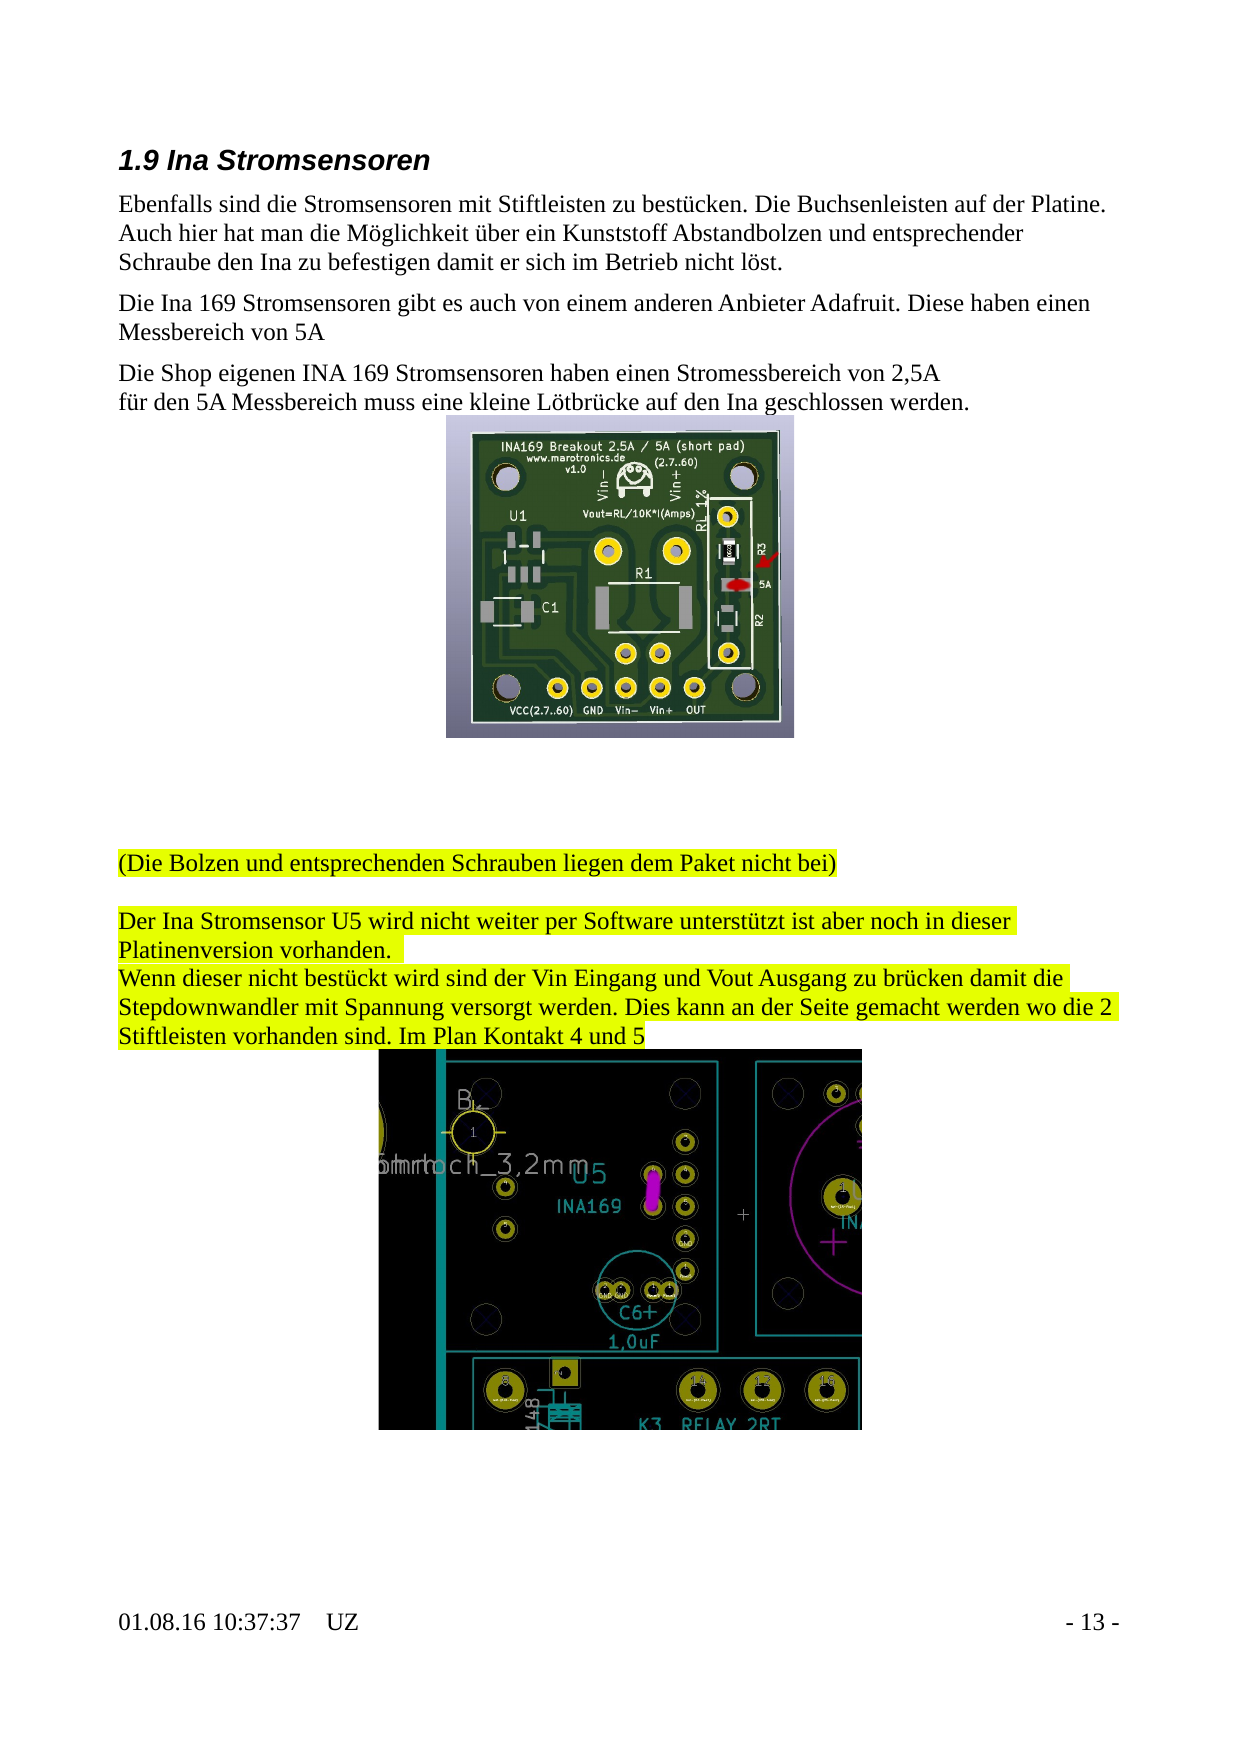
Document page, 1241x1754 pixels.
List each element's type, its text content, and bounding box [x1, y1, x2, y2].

text Der Ina Stromsensor U5 wird nicht weiter per Software unterstützt ist aber noch in dieser Platinenversion vorhanden. [118, 906, 1122, 963]
text für den 5A Messbereich muss eine kleine Lötbrücke auf den Ina geschlossen werden. [118, 387, 1122, 415]
text Wenn dieser nicht bestückt wird sind der Vin Eingang und Vout Ausgang zu brücken damit die Stepdownwandler mit Spannung versorgt werden. Dies kann an der Seite gemacht werden wo die 2 Stiftleisten vorhanden sind. Im Plan Kontakt 4 und 5 [118, 963, 1122, 1050]
picture [378, 1049, 862, 1430]
text Die Shop eigenen INA 169 Stromsensoren haben einen Stromessbereich von 2,5A [118, 358, 1122, 387]
text (Die Bolzen und entsprechenden Schrauben liegen dem Paket nicht bei) [118, 848, 1122, 877]
text Die Ina 169 Stromsensoren gibt es auch von einem anderen Anbieter Adafruit. Diese haben einen Messbereich von 5A [118, 288, 1122, 345]
subtitle 1.9 Ina Stromsensoren [118, 143, 1122, 177]
picture [446, 415, 795, 738]
text Ebenfalls sind die Stromsensoren mit Stiftleisten zu bestücken. Die Buchsenleisten auf der Platine. Auch hier hat man die Möglichkeit über ein Kunststoff Abstandbolzen und entsprechender Schraube den Ina zu befestigen damit er sich im Betrieb nicht löst. [118, 189, 1122, 275]
